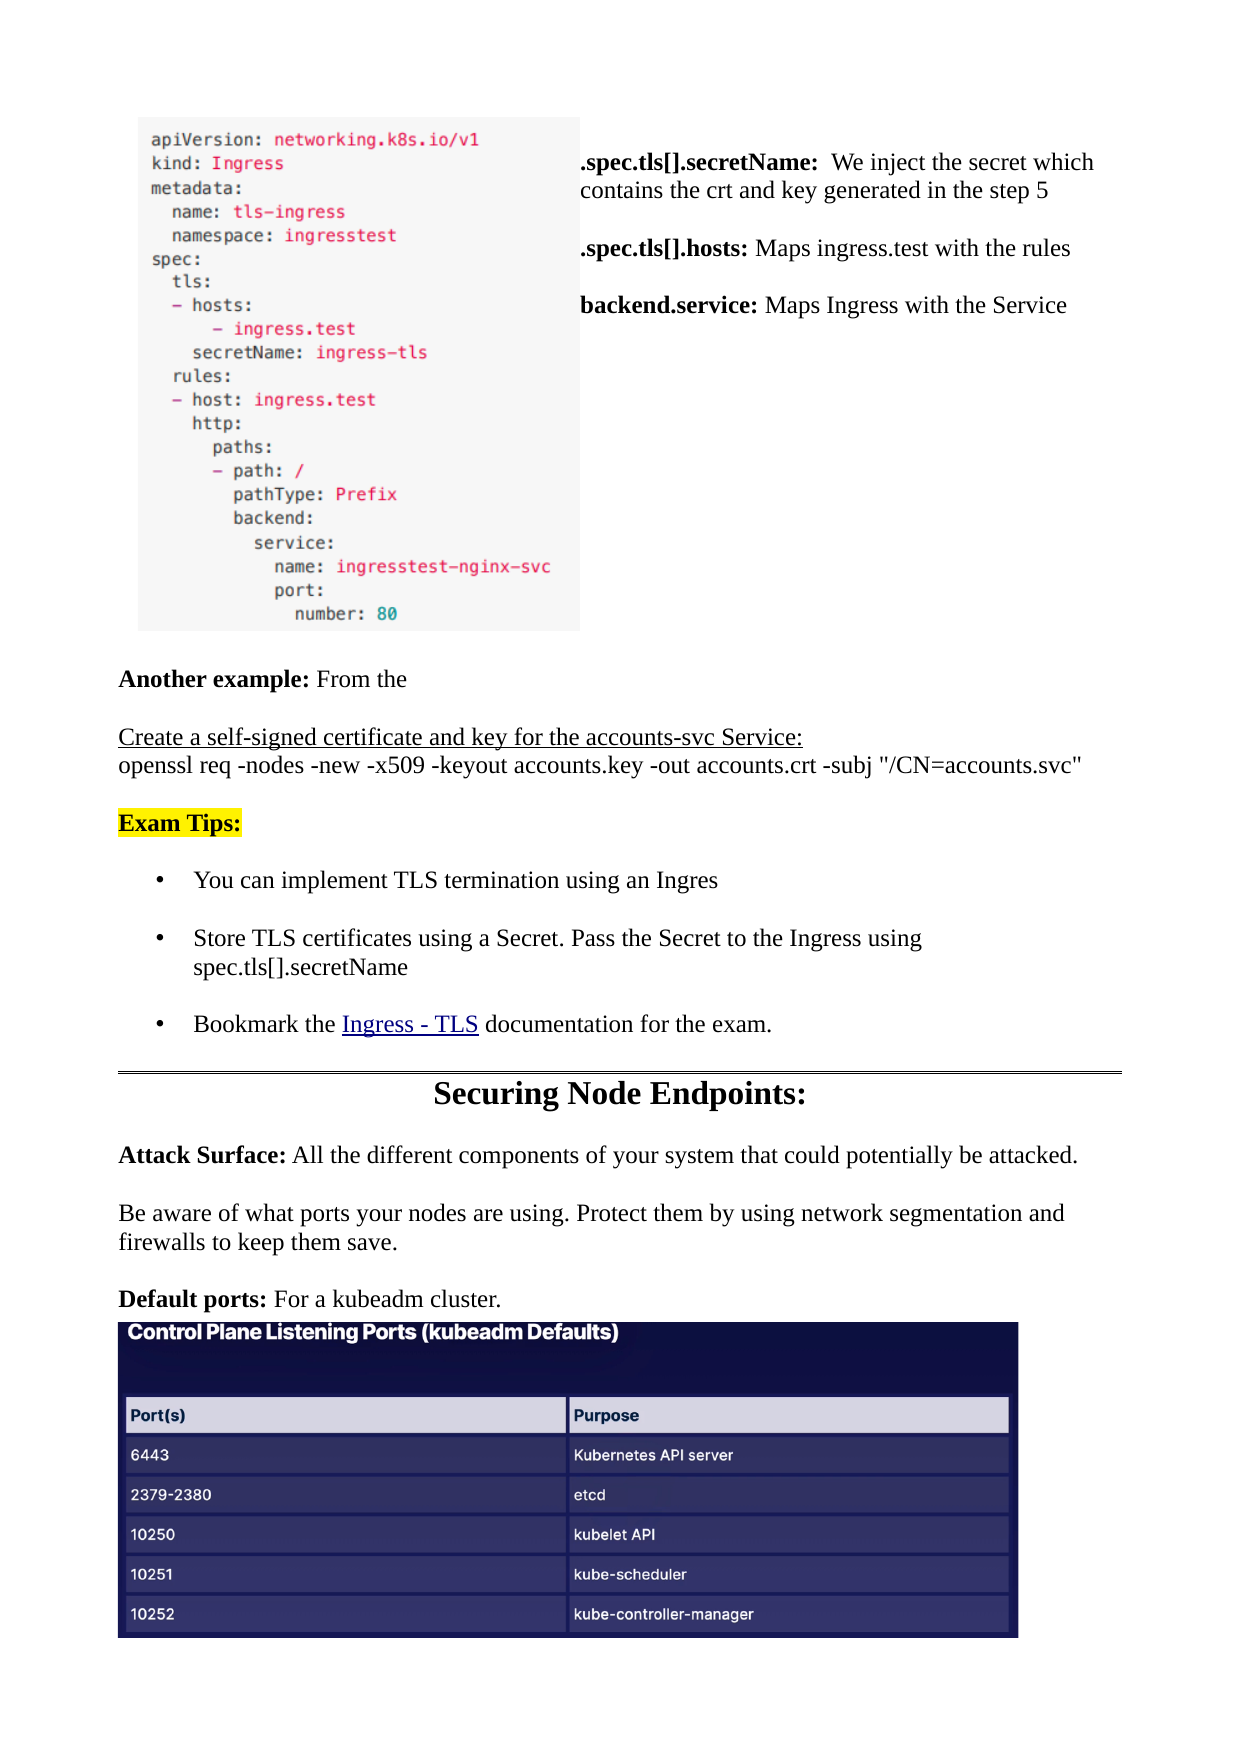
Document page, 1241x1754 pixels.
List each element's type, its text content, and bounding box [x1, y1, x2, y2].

text .spec.tls[].secretName: We inject the secret which contains the crt and key generated in the step 5 [580, 147, 1122, 204]
list Store TLS certificates using a Secret. Pass the Secret to the Ingress using spec.tls[].secretName [156, 923, 1122, 981]
picture [137, 117, 580, 631]
text Default ports: For a kubeadm cluster. [118, 1284, 1122, 1313]
text Attack Surface: All the different components of your system that could potentially be attacked. [118, 1141, 1122, 1169]
text Another example: From the [118, 664, 1122, 693]
text Exam Tips: [118, 808, 1122, 837]
list Bookmark the Ingress - TLS documentation for the exam. [156, 1009, 1122, 1038]
text openssl req -nodes -new -x509 -keyout accounts.key -out accounts.crt -subj "/CN=accounts.svc" [118, 751, 1122, 779]
text Securing Node Endpoints: [118, 1074, 1122, 1112]
text .spec.tls[].hosts: Maps ingress.test with the rules [580, 233, 1122, 262]
text backend.service: Maps Ingress with the Service [580, 291, 1122, 319]
text Create a self-signed certificate and key for the accounts-svc Service: [118, 722, 1122, 751]
list You can implement TLS termination using an Ingres [156, 866, 1122, 894]
text Be aware of what ports your nodes are using. Protect them by using network segmentation and firewalls to keep them save. [118, 1198, 1122, 1256]
picture [117, 1322, 1019, 1638]
